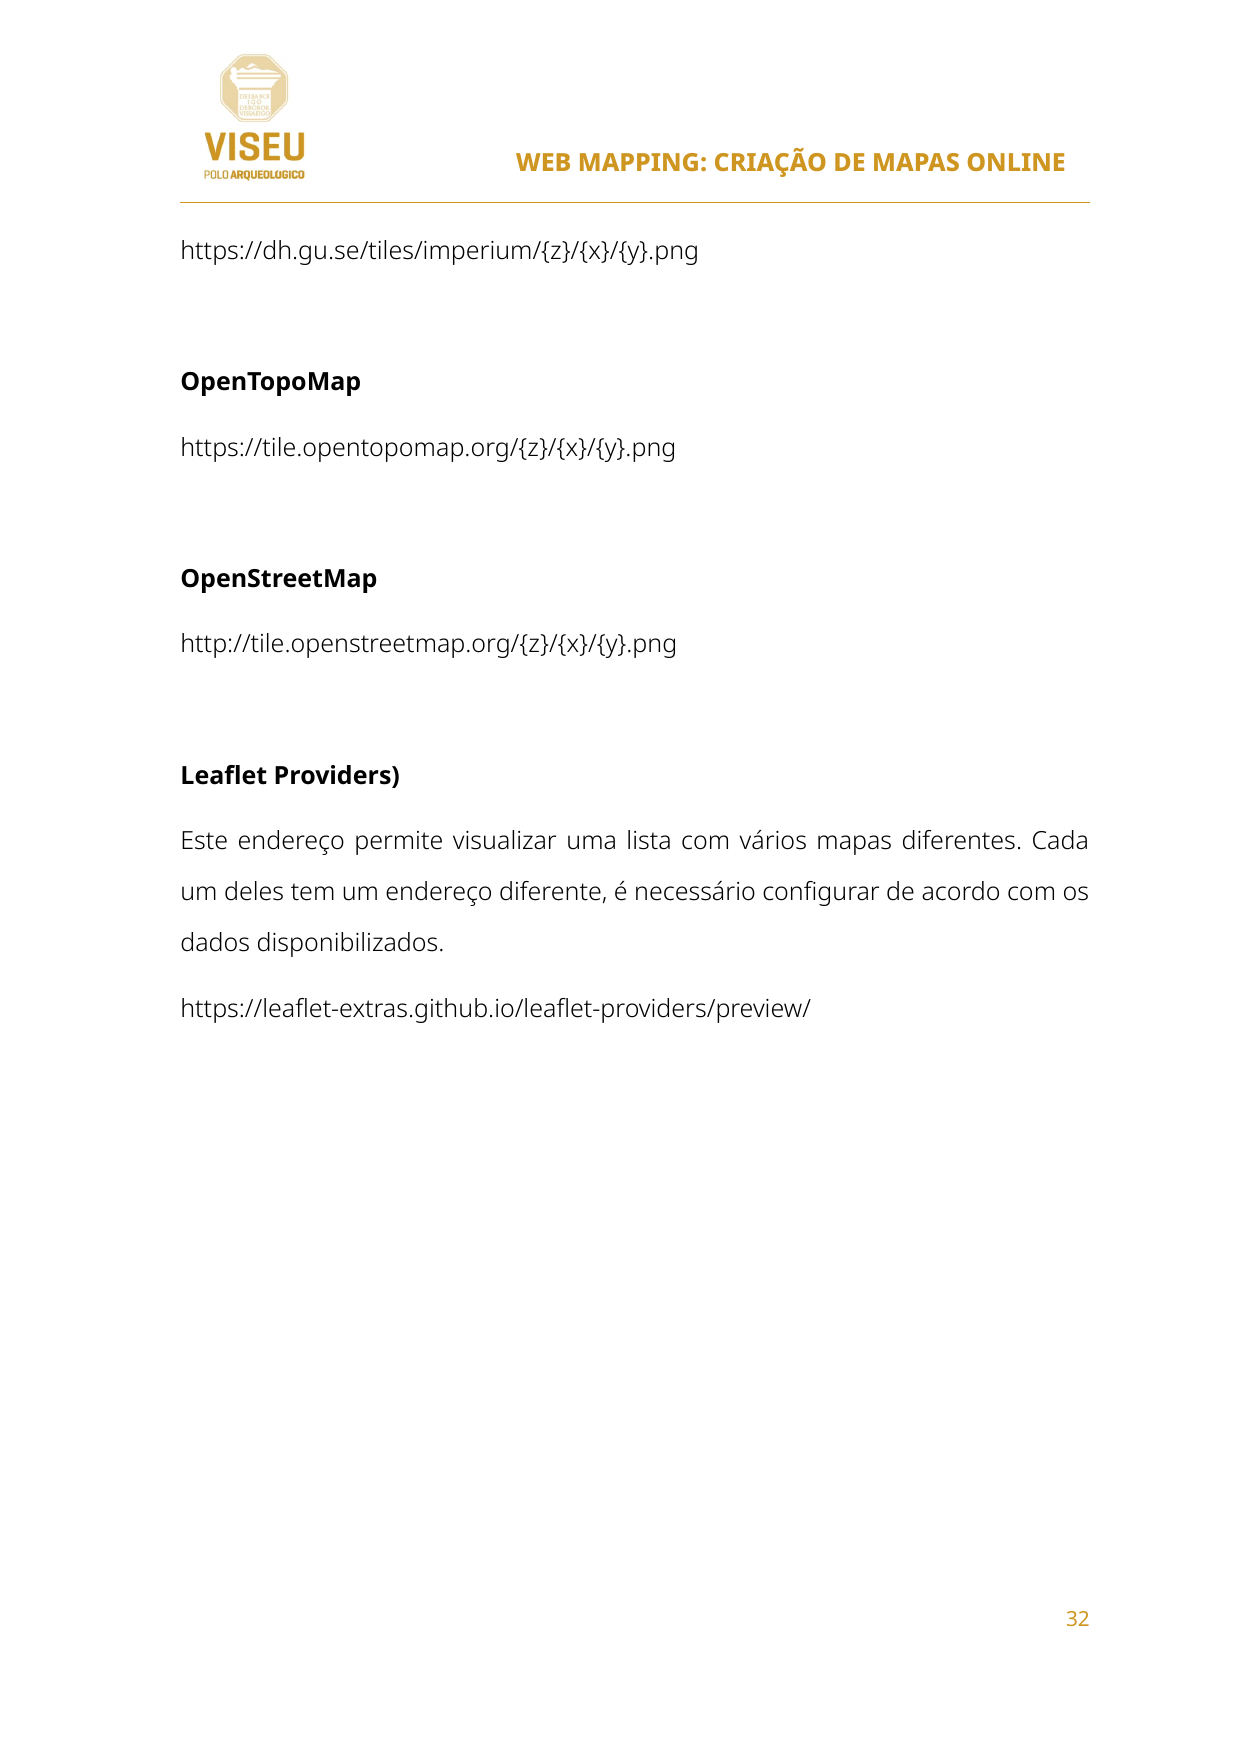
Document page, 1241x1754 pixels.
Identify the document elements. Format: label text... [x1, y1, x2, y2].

text OpenStreetMap [180, 561, 1090, 594]
text Este endereço permite visualizar uma lista com vários mapas diferentes. Cada um deles tem um endereço diferente, é necessário configurar de acordo com os dados disponibilizados. [180, 823, 1090, 959]
text https://leaflet-extras.github.io/leaflet-providers/preview/ [180, 991, 1090, 1025]
text OpenTopoMap [180, 364, 1090, 398]
text Leaflet Providers) [180, 757, 1090, 791]
text https://tile.opentopomap.org/{z}/{x}/{y}.png [180, 429, 1090, 463]
text http://tile.openstreetmap.org/{z}/{x}/{y}.png [180, 626, 1090, 660]
text https://dh.gu.se/tiles/imperium/{z}/{x}/{y}.png [180, 232, 1090, 266]
